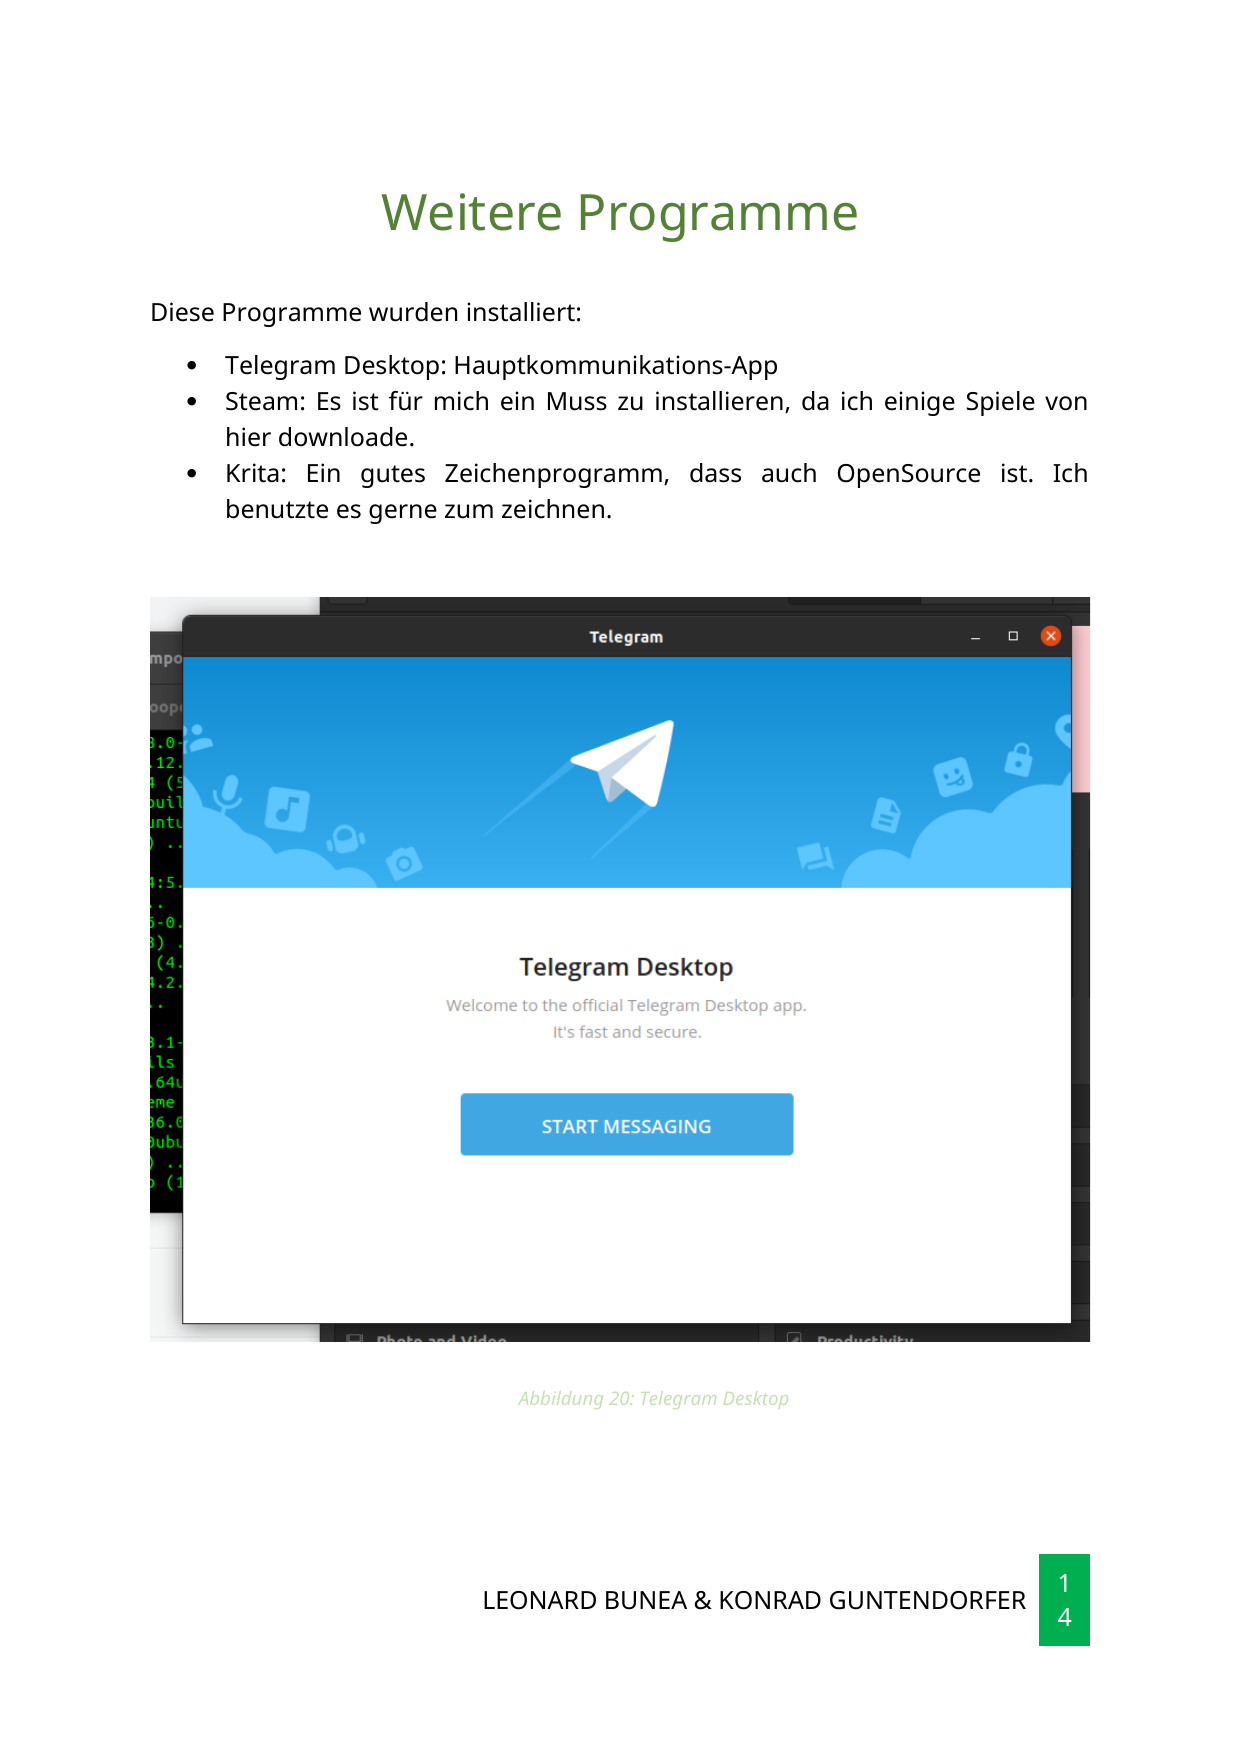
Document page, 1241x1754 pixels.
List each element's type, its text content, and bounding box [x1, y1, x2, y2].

list Krita: Ein gutes Zeichenprogramm, dass auch OpenSource ist. Ich benutzte es gerne zum zeichnen. [187, 456, 1090, 526]
list Telegram Desktop: Hauptkommunikations-App [187, 347, 1090, 381]
text Diese Programme wurden installiert: [150, 295, 1090, 329]
list Steam: Es ist für mich ein Muss zu installieren, da ich einige Spiele von hier downloade. [187, 383, 1090, 453]
text Abbildung 20: Telegram Desktop [150, 1386, 1090, 1411]
subtitle Weitere Programme [150, 177, 1090, 245]
